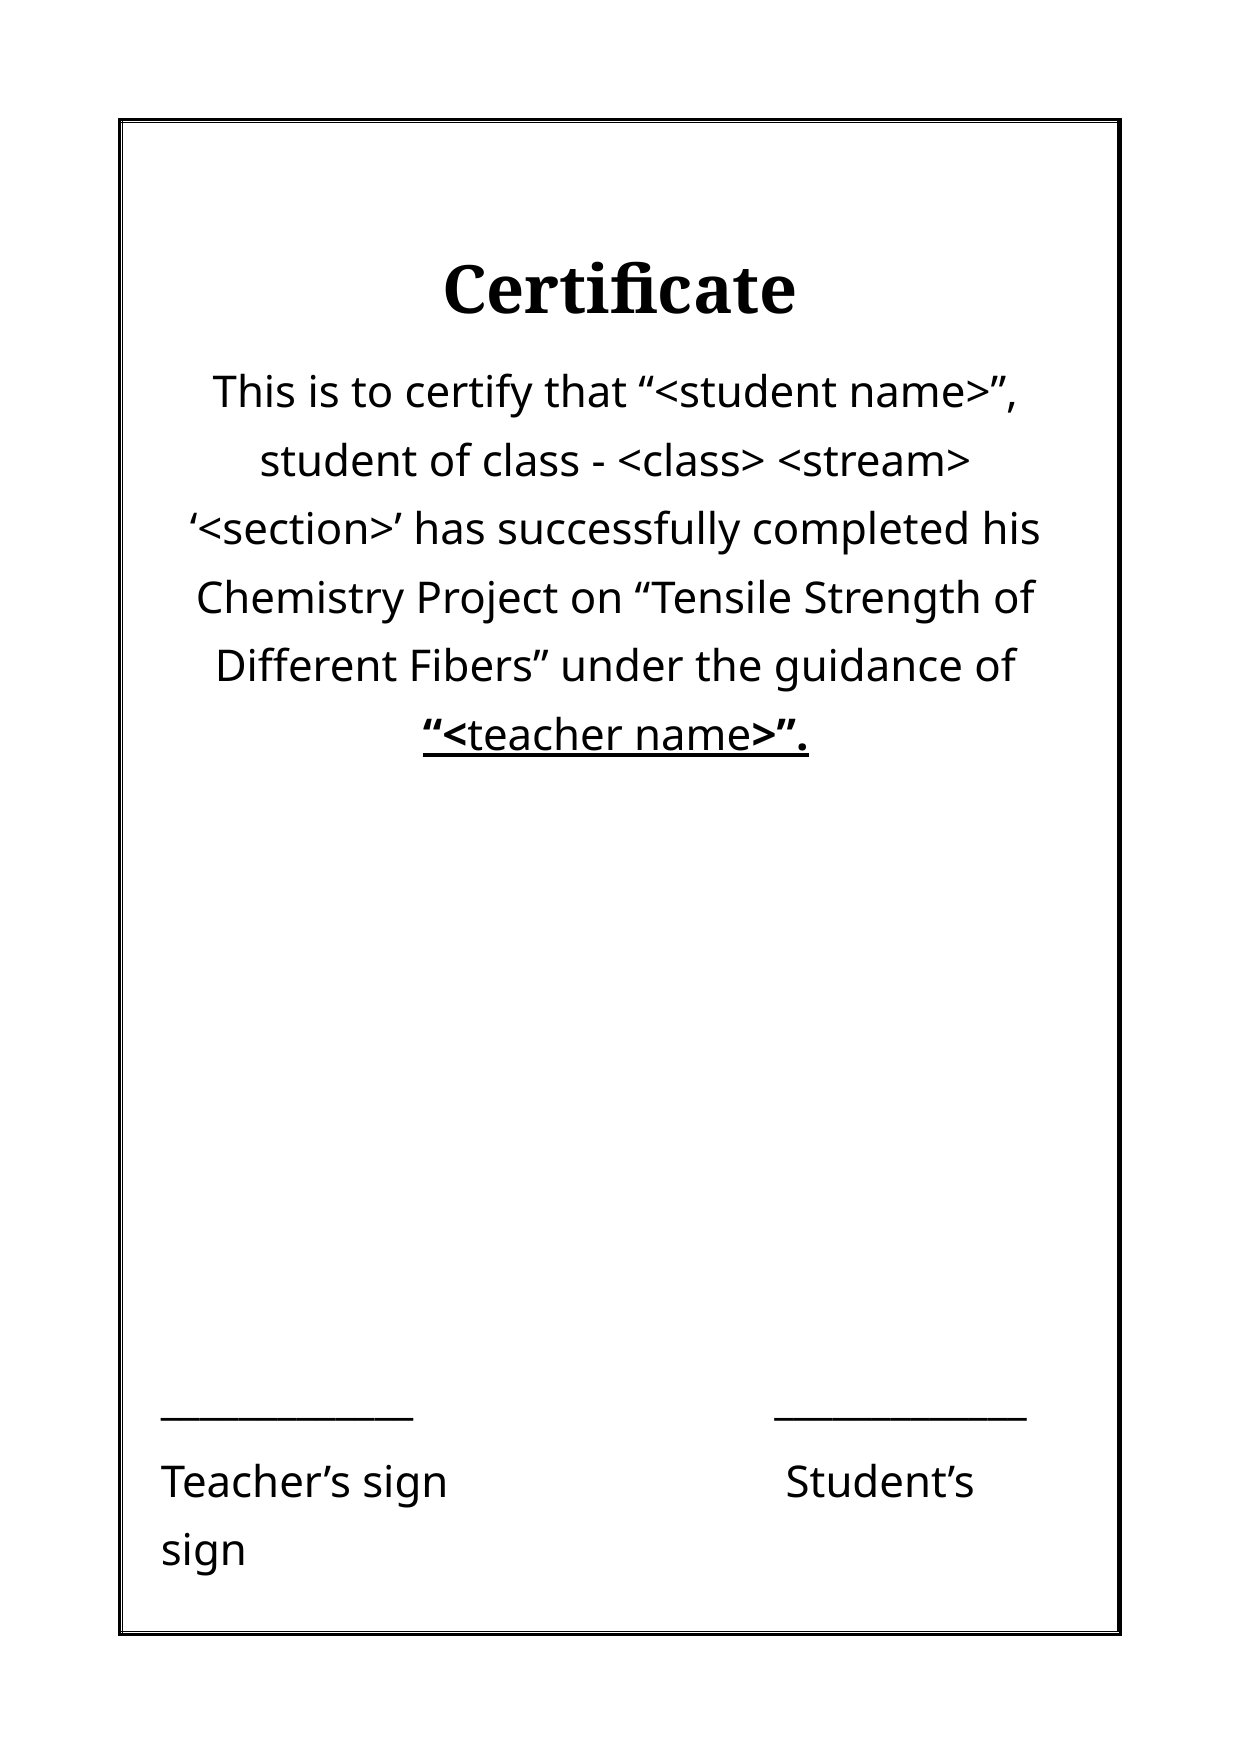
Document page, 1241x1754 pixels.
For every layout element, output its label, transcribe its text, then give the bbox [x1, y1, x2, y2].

text Certificate [123, 242, 1117, 333]
text Teacher’s sign Student’s sign [161, 1450, 1070, 1578]
text _____________ _____________ [161, 1367, 1070, 1427]
text This is to certify that “<student name>”, student of class - <class> <stream> ‘<section>’ has successfully completed his Chemistry Project on “Tensile Strength of Different Fibers” under the guidance of “<teacher name>”. [161, 361, 1070, 763]
